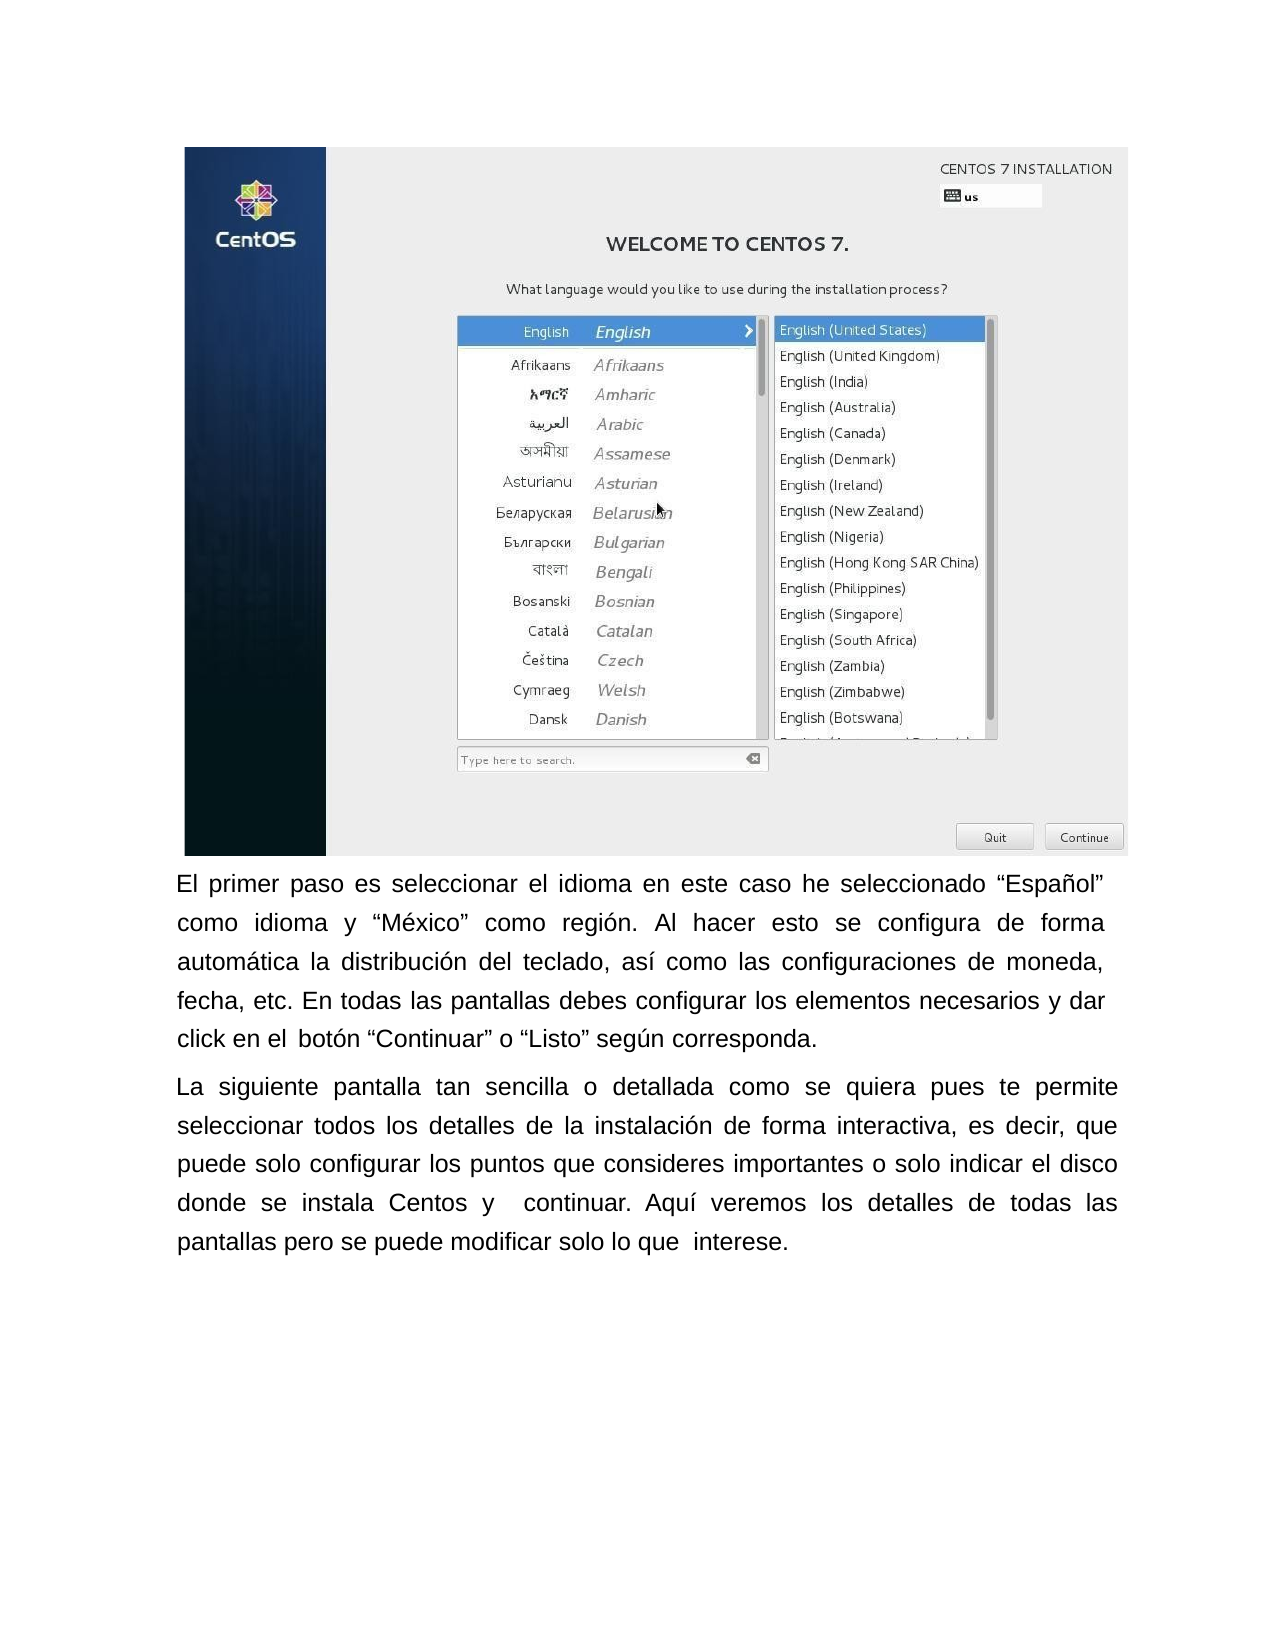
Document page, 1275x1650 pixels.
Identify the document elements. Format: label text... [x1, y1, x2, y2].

picture [184, 147, 1129, 856]
text El primer paso es seleccionar el idioma en este caso he seleccionado “Español” como idioma y “México” como región. Al hacer esto se configura de forma automática la distribución del teclado, así como las configuraciones de moneda, fecha, etc. En todas las pantallas debes configurar los elementos necesarios y dar click en el botón “Continuar” o “Listo” según corresponda. [176, 869, 1105, 1053]
text La siguiente pantalla tan sencilla o detallada como se quiera pues te permite seleccionar todos los detalles de la instalación de forma interactiva, es decir, que puede solo configurar los puntos que consideres importantes o solo indicar el disco donde se instala Centos y continuar. Aquí veremos los detalles de todas las pantallas pero se puede modificar solo lo que interese. [176, 1072, 1120, 1256]
